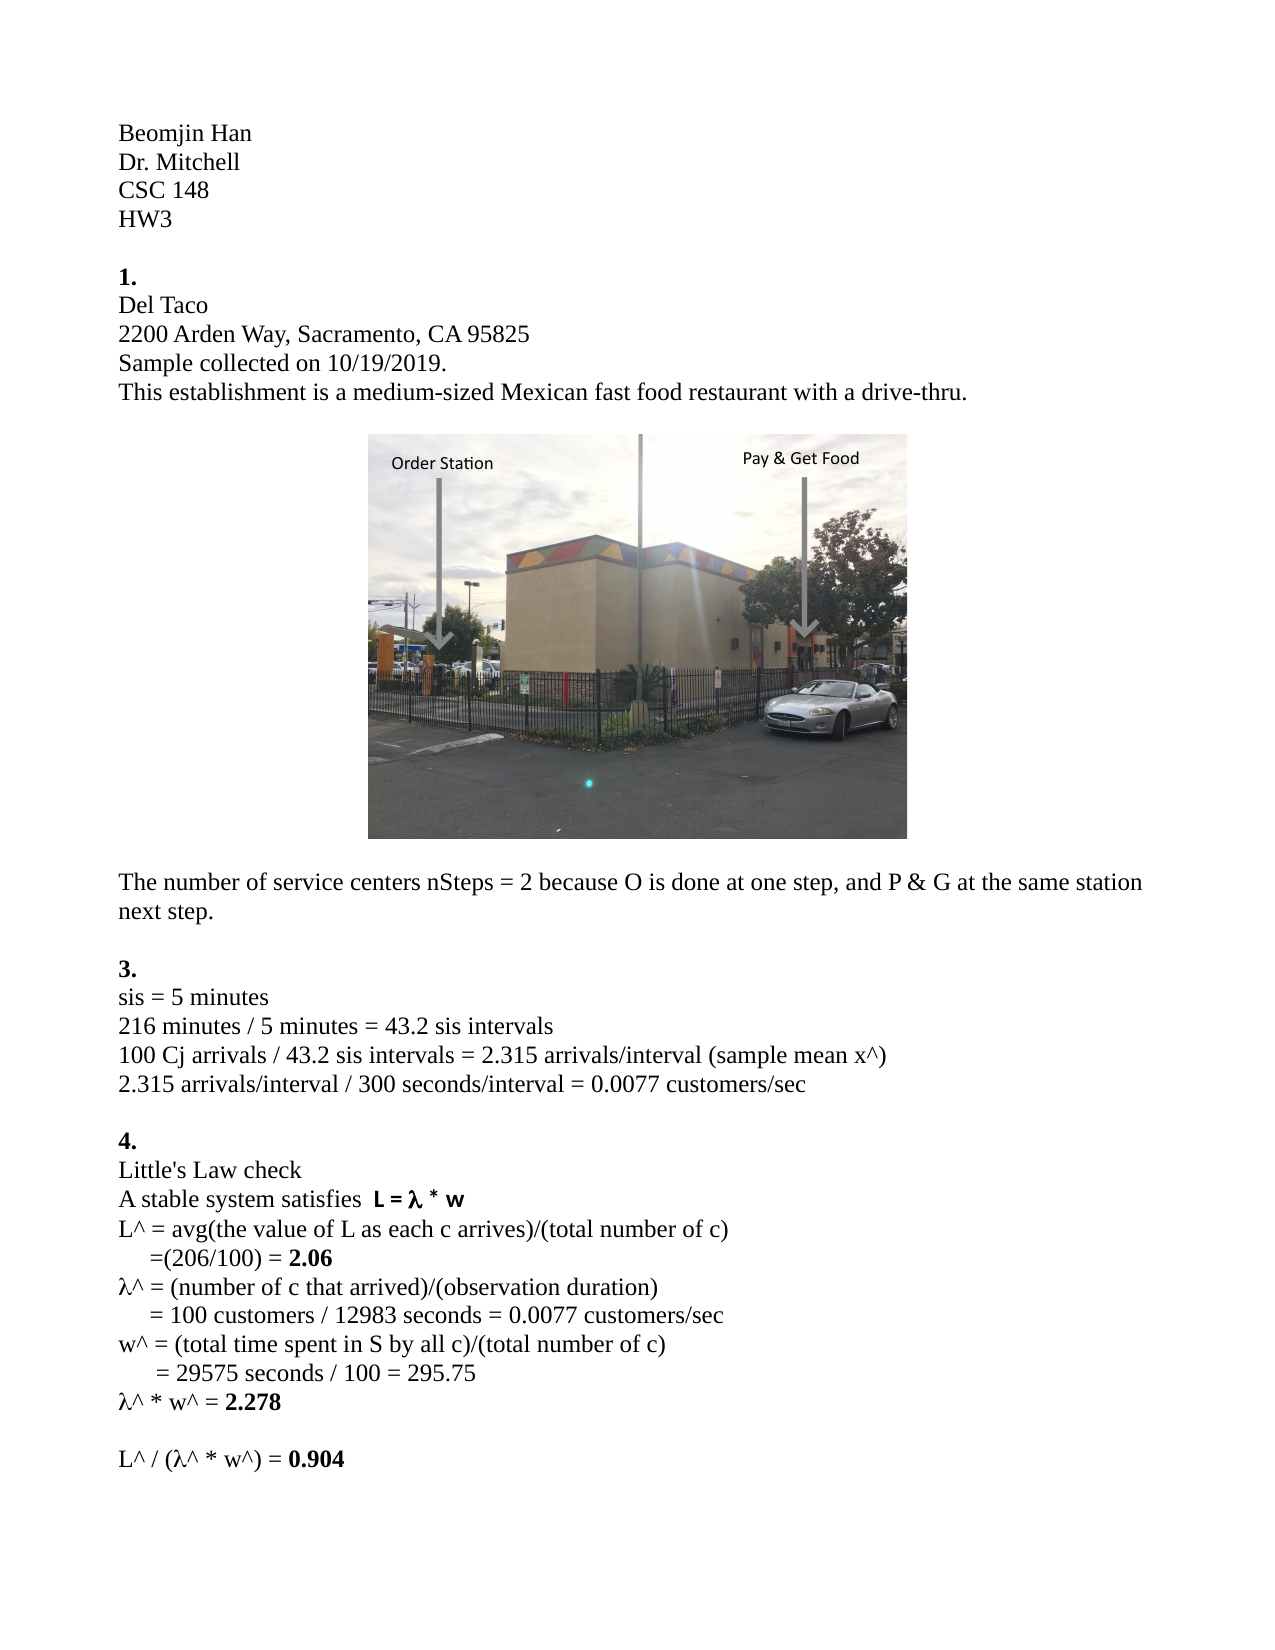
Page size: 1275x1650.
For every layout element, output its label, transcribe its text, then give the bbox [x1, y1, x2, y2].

text 4. [118, 1126, 1157, 1155]
text l^ = (number of c that arrived)/(observation duration) [118, 1272, 1157, 1300]
text Little's Law check [118, 1155, 1157, 1184]
text 2.315 arrivals/interval / 300 seconds/interval = 0.0077 customers/sec [118, 1069, 1157, 1097]
text w^ = (total time spent in S by all c)/(total number of c) [118, 1329, 1157, 1358]
text HW3 [118, 204, 1157, 233]
text 100 Cj arrivals / 43.2 sis intervals = 2.315 arrivals/interval (sample mean x^) [118, 1040, 1157, 1069]
text 216 minutes / 5 minutes = 43.2 sis intervals [118, 1011, 1157, 1040]
text 3. [118, 954, 1157, 982]
text A stable system satisfies L = l * w [118, 1184, 1157, 1214]
text = 29575 seconds / 100 = 295.75 [118, 1358, 1157, 1387]
text CSC 148 [118, 176, 1157, 204]
text 2200 Arden Way, Sacramento, CA 95825 [118, 319, 1157, 348]
text sis = 5 minutes [118, 982, 1157, 1011]
picture [368, 434, 908, 839]
text Del Taco [118, 291, 1157, 319]
text This establishment is a medium-sized Mexican fast food restaurant with a drive-thru. [118, 377, 1157, 406]
text The number of service centers nSteps = 2 because O is done at one step, and P & G at the same station next step. [118, 867, 1157, 925]
text Sample collected on 10/19/2019. [118, 348, 1157, 377]
text = 100 customers / 12983 seconds = 0.0077 customers/sec [118, 1300, 1157, 1329]
text Dr. Mitchell [118, 147, 1157, 176]
text L^ / (l^ * w^) = 0.904 [118, 1444, 1157, 1473]
text L^ = avg(the value of L as each c arrives)/(total number of c) [118, 1214, 1157, 1243]
text =(206/100) = 2.06 [118, 1243, 1157, 1272]
text l^ * w^ = 2.278 [118, 1387, 1157, 1415]
text Beomjin Han [118, 118, 1157, 147]
text 1. [118, 262, 1157, 291]
